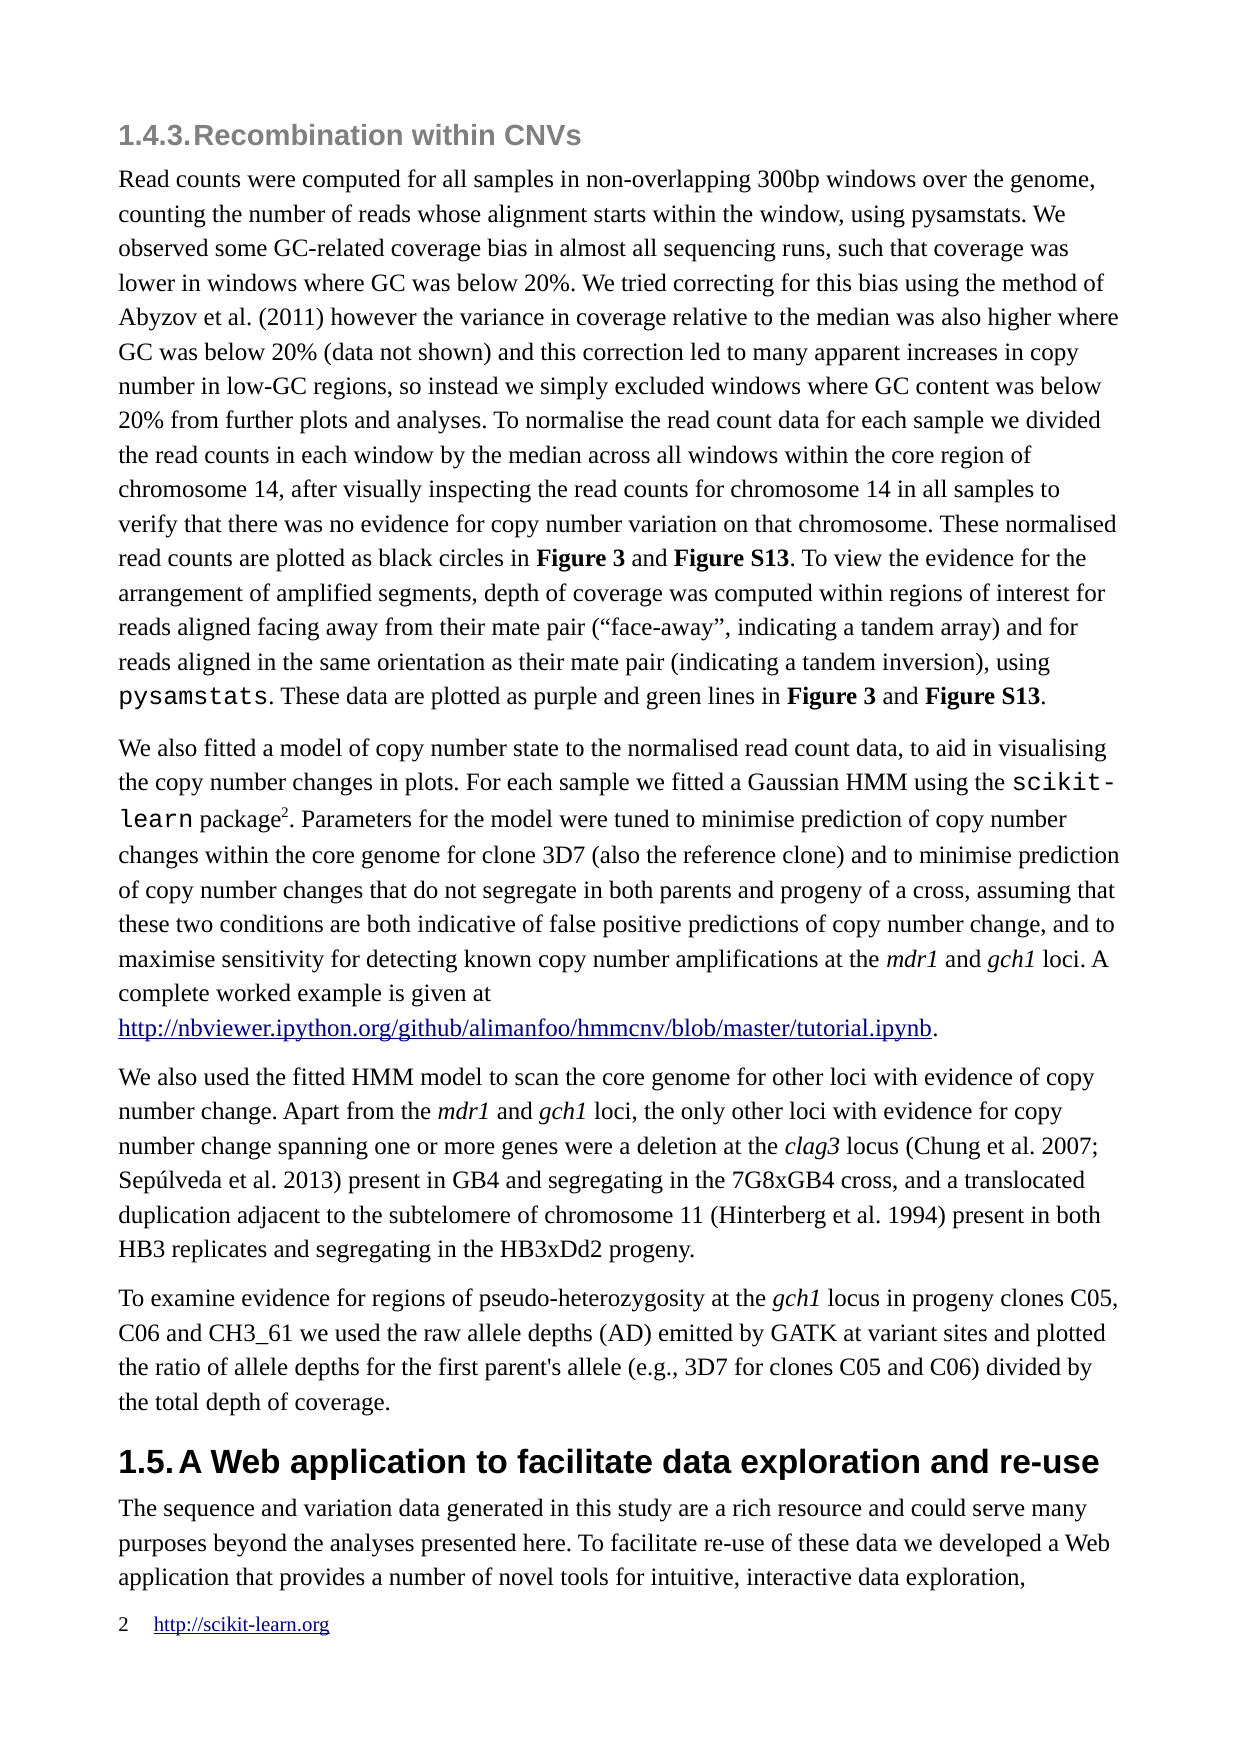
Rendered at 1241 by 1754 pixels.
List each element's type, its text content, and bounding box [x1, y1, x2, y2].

text We also fitted a model of copy number state to the normalised read count data, to aid in visualising the copy number changes in plots. For each sample we fitted a Gaussian HMM using the scikit-learn package. Parameters for the model were tuned to minimise prediction of copy number changes within the core genome for clone 3D7 (also the reference clone) and to minimise prediction of copy number changes that do not segregate in both parents and progeny of a cross, assuming that these two conditions are both indicative of false positive predictions of copy number change, and to maximise sensitivity for detecting known copy number amplifications at the mdr1 and gch1 loci. A complete worked example is given at http://nbviewer.ipython.org/github/alimanfoo/hmmcnv/blob/master/tutorial.ipynb. [118, 733, 1122, 1042]
subtitle Recombination within CNVs [118, 118, 1122, 152]
text http://scikit-learn.org [118, 1612, 1122, 1636]
text To examine evidence for regions of pseudo-heterozygosity at the gch1 locus in progeny clones C05, C06 and CH3_61 we used the raw allele depths (AD) emitted by GATK at variant sites and plotted the ratio of allele depths for the first parent's allele (e.g., 3D7 for clones C05 and C06) divided by the total depth of coverage. [118, 1283, 1122, 1416]
text We also used the fitted HMM model to scan the core genome for other loci with evidence of copy number change. Apart from the mdr1 and gch1 loci, the only other loci with evidence for copy number change spanning one or more genes were a deletion at the clag3 locus (Chung et al. 2007; Sepúlveda et al. 2013)⁠ present in GB4 and segregating in the 7G8xGB4 cross, and a translocated duplication adjacent to the subtelomere of chromosome 11 (Hinterberg et al. 1994)⁠ present in both HB3 replicates and segregating in the HB3xDd2 progeny. [118, 1062, 1122, 1263]
subtitle A Web application to facilitate data exploration and re-use [118, 1442, 1122, 1481]
text The sequence and variation data generated in this study are a rich resource and could serve many purposes beyond the analyses presented here. To facilitate re-use of these data we developed a Web application that provides a number of novel tools for intuitive, interactive data exploration, [118, 1493, 1122, 1591]
text Read counts were computed for all samples in non-overlapping 300bp windows over the genome, counting the number of reads whose alignment starts within the window, using pysamstats. We observed some GC-related coverage bias in almost all sequencing runs, such that coverage was lower in windows where GC was below 20%. We tried correcting for this bias using the method of Abyzov et al. (2011)⁠ however the variance in coverage relative to the median was also higher where GC was below 20% (data not shown) and this correction led to many apparent increases in copy number in low-GC regions, so instead we simply excluded windows where GC content was below 20% from further plots and analyses. To normalise the read count data for each sample we divided the read counts in each window by the median across all windows within the core region of chromosome 14, after visually inspecting the read counts for chromosome 14 in all samples to verify that there was no evidence for copy number variation on that chromosome. These normalised read counts are plotted as black circles in Figure 3 and Figure S13. To view the evidence for the arrangement of amplified segments, depth of coverage was computed within regions of interest for reads aligned facing away from their mate pair (“face-away”, indicating a tandem array) and for reads aligned in the same orientation as their mate pair (indicating a tandem inversion), using pysamstats. These data are plotted as purple and green lines in Figure 3 and Figure S13. [118, 164, 1122, 712]
